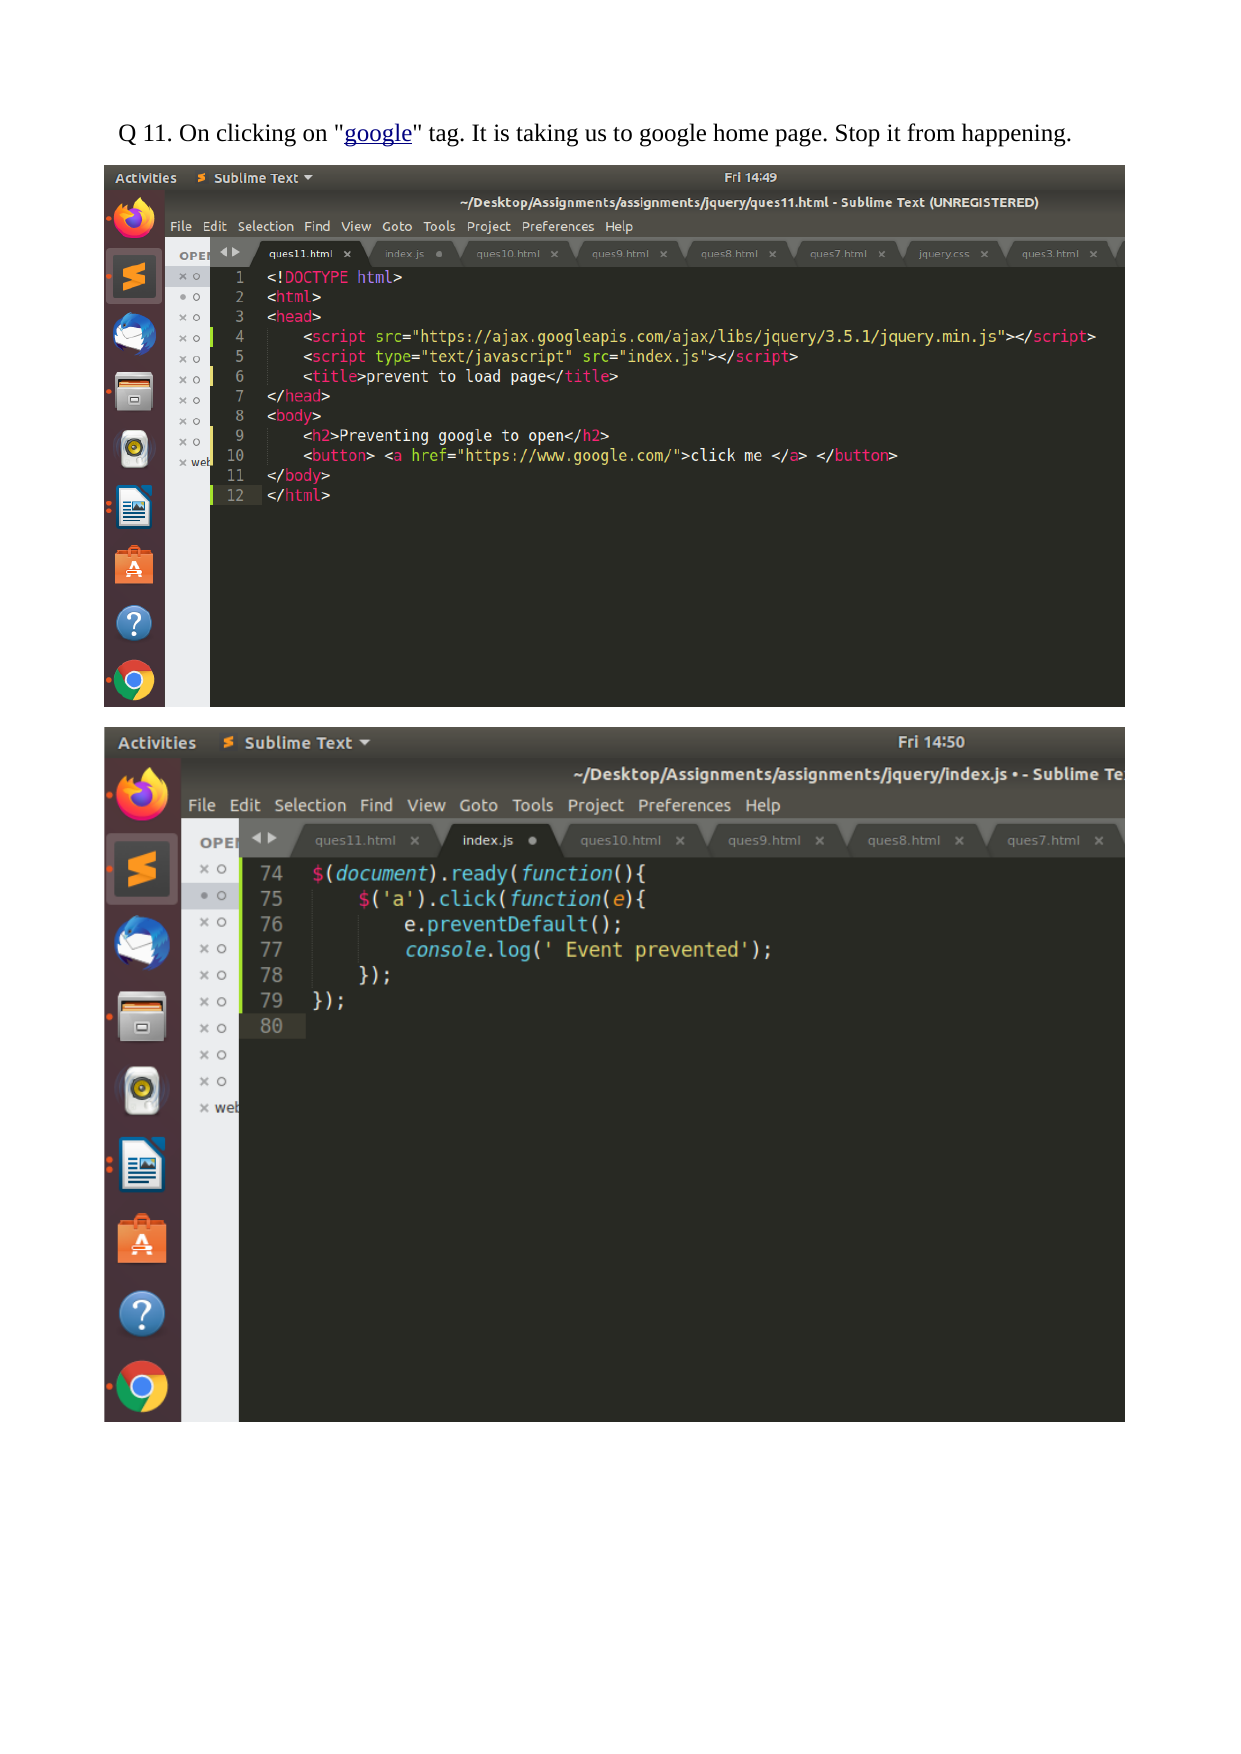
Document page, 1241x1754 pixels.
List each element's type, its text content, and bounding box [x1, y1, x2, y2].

picture [104, 727, 1125, 1422]
text Q 11. On clicking on "google" tag. It is taking us to google home page. Stop it from happening. [118, 118, 1122, 147]
picture [104, 165, 1125, 707]
